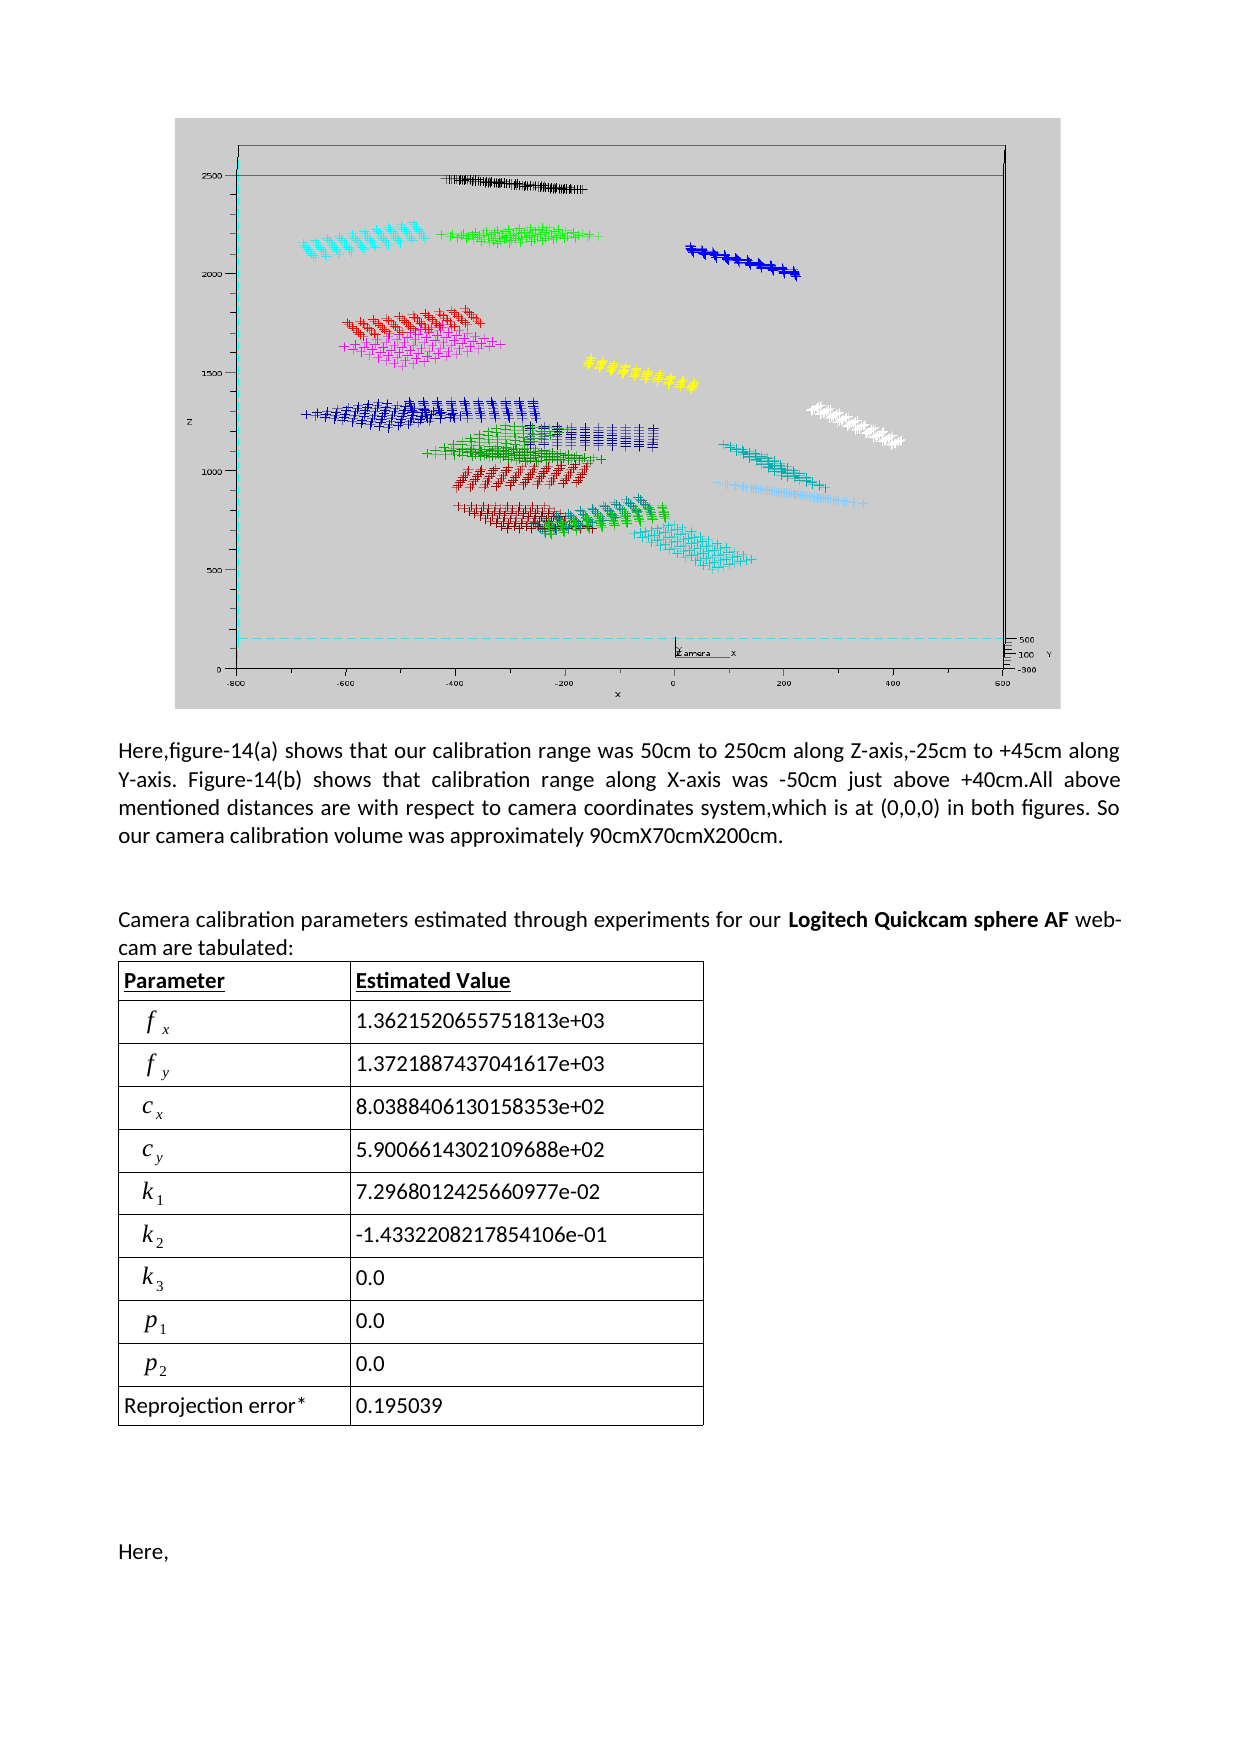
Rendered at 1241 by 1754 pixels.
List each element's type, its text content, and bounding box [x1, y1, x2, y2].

table_cell 1.3721887437041617e+03 [351, 1044, 703, 1086]
table_cell [119, 1001, 350, 1043]
table_cell [119, 1301, 350, 1343]
text Camera calibration parameters estimated through experiments for our Logitech Quickcam sphere AF web- cam are tabulated: [118, 905, 1122, 961]
table_cell 0.0 [351, 1301, 703, 1343]
text Here, [118, 1537, 1122, 1566]
table_cell 0.195039 [351, 1387, 703, 1425]
table_cell Reprojection error* [119, 1387, 350, 1425]
table_cell -1.4332208217854106e-01 [351, 1215, 703, 1257]
picture [174, 118, 1061, 709]
table_header Parameter [119, 962, 350, 1000]
table_cell 0.0 [351, 1258, 703, 1300]
table_cell 0.0 [351, 1344, 703, 1386]
table_cell [119, 1258, 350, 1300]
table_cell 8.0388406130158353e+02 [351, 1087, 703, 1129]
table_cell 5.9006614302109688e+02 [351, 1130, 703, 1172]
table_cell 7.2968012425660977e-02 [351, 1173, 703, 1214]
table_cell [119, 1044, 350, 1086]
table_cell [119, 1173, 350, 1214]
table_cell [119, 1215, 350, 1257]
table_cell 1.3621520655751813e+03 [351, 1001, 703, 1043]
table_cell [119, 1087, 350, 1129]
table_header Estimated Value [351, 962, 703, 1000]
text Here,figure-14(a) shows that our calibration range was 50cm to 250cm along Z-axis,-25cm to +45cm along Y-axis. Figure-14(b) shows that calibration range along X-axis was -50cm just above +40cm.All above mentioned distances are with respect to camera coordinates system,which is at (0,0,0) in both figures. So our camera calibration volume was approximately 90cmX70cmX200cm. [118, 737, 1122, 849]
table_cell [119, 1344, 350, 1386]
table_cell [119, 1130, 350, 1172]
